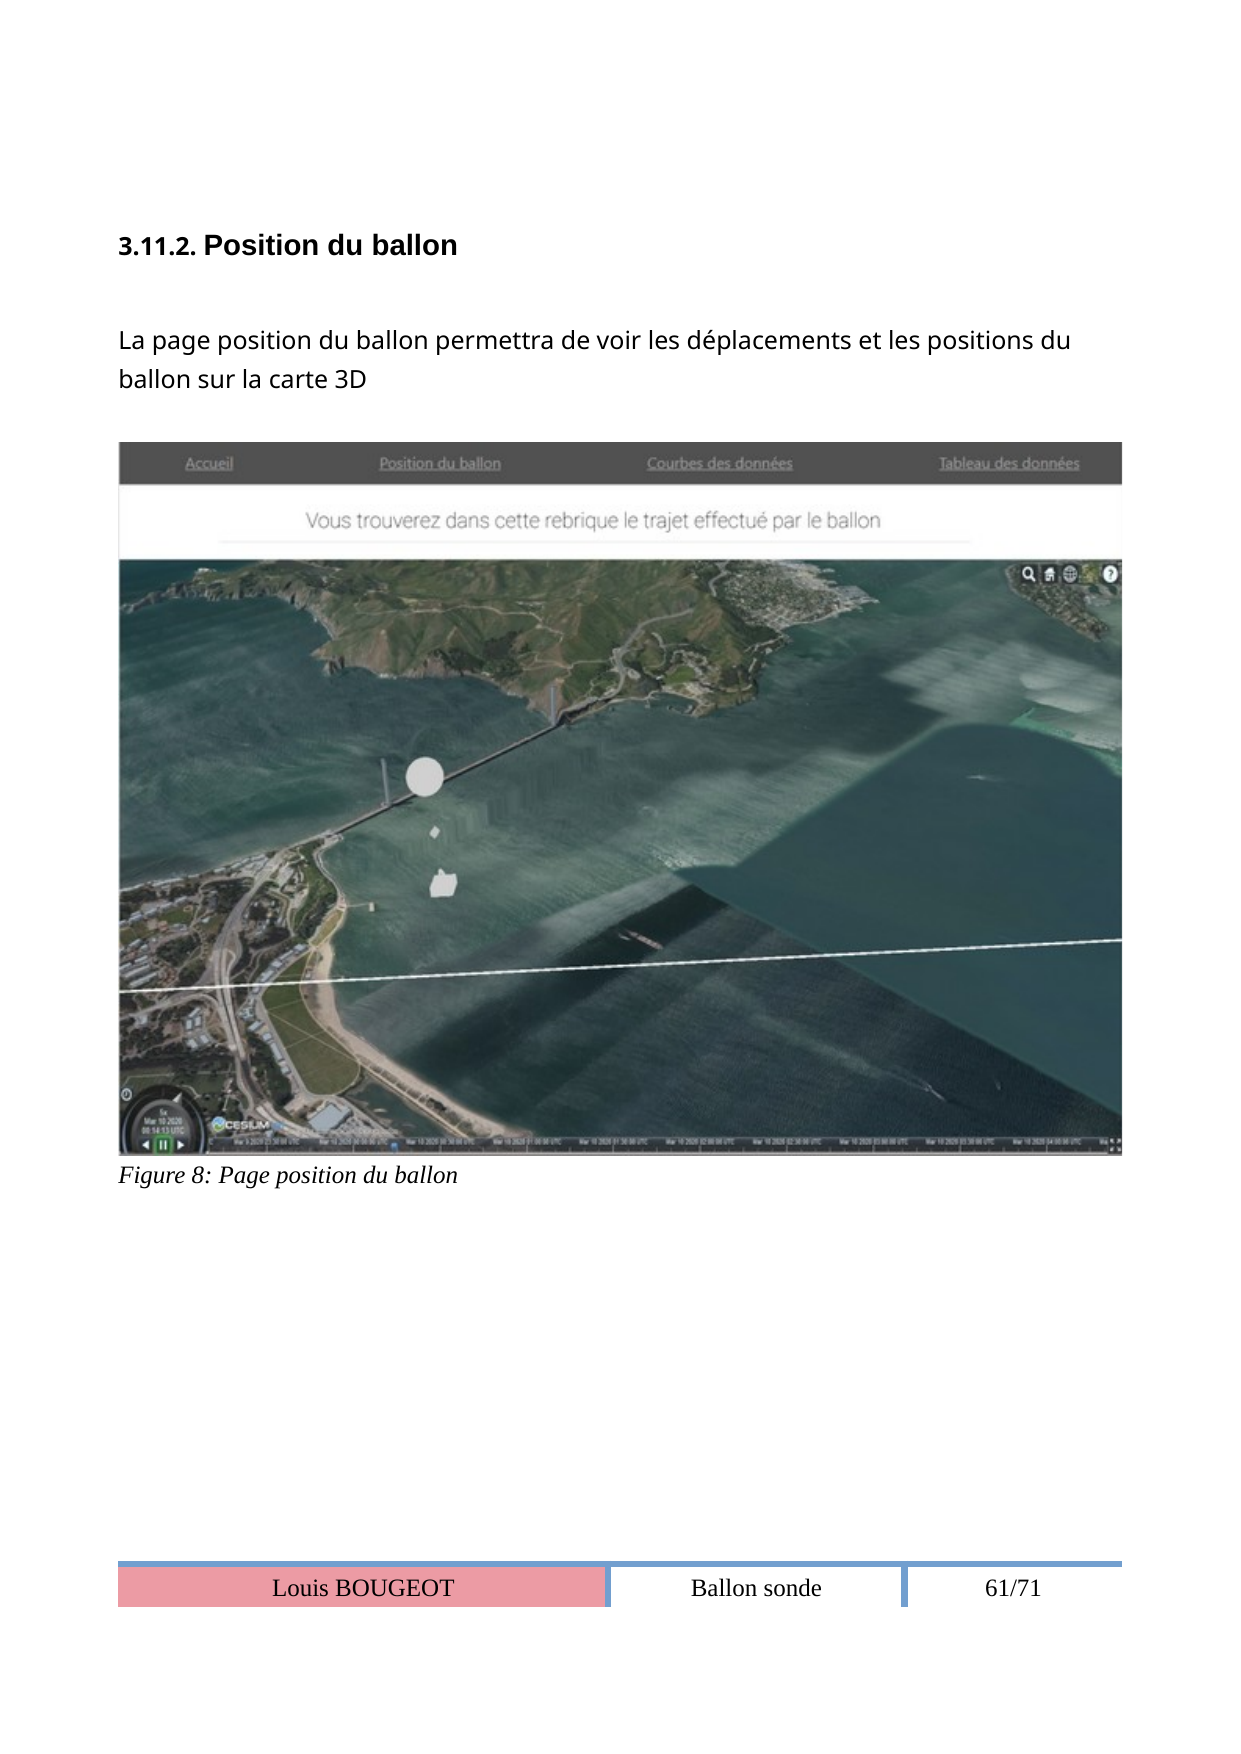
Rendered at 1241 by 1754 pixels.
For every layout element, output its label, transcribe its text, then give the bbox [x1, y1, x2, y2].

text Figure 8: Page position du ballon [118, 443, 1169, 1189]
picture [118, 442, 1123, 1156]
subtitle Position du ballon [118, 228, 1122, 263]
text La page position du ballon permettra de voir les déplacements et les positions du ballon sur la carte 3D [118, 323, 1122, 396]
